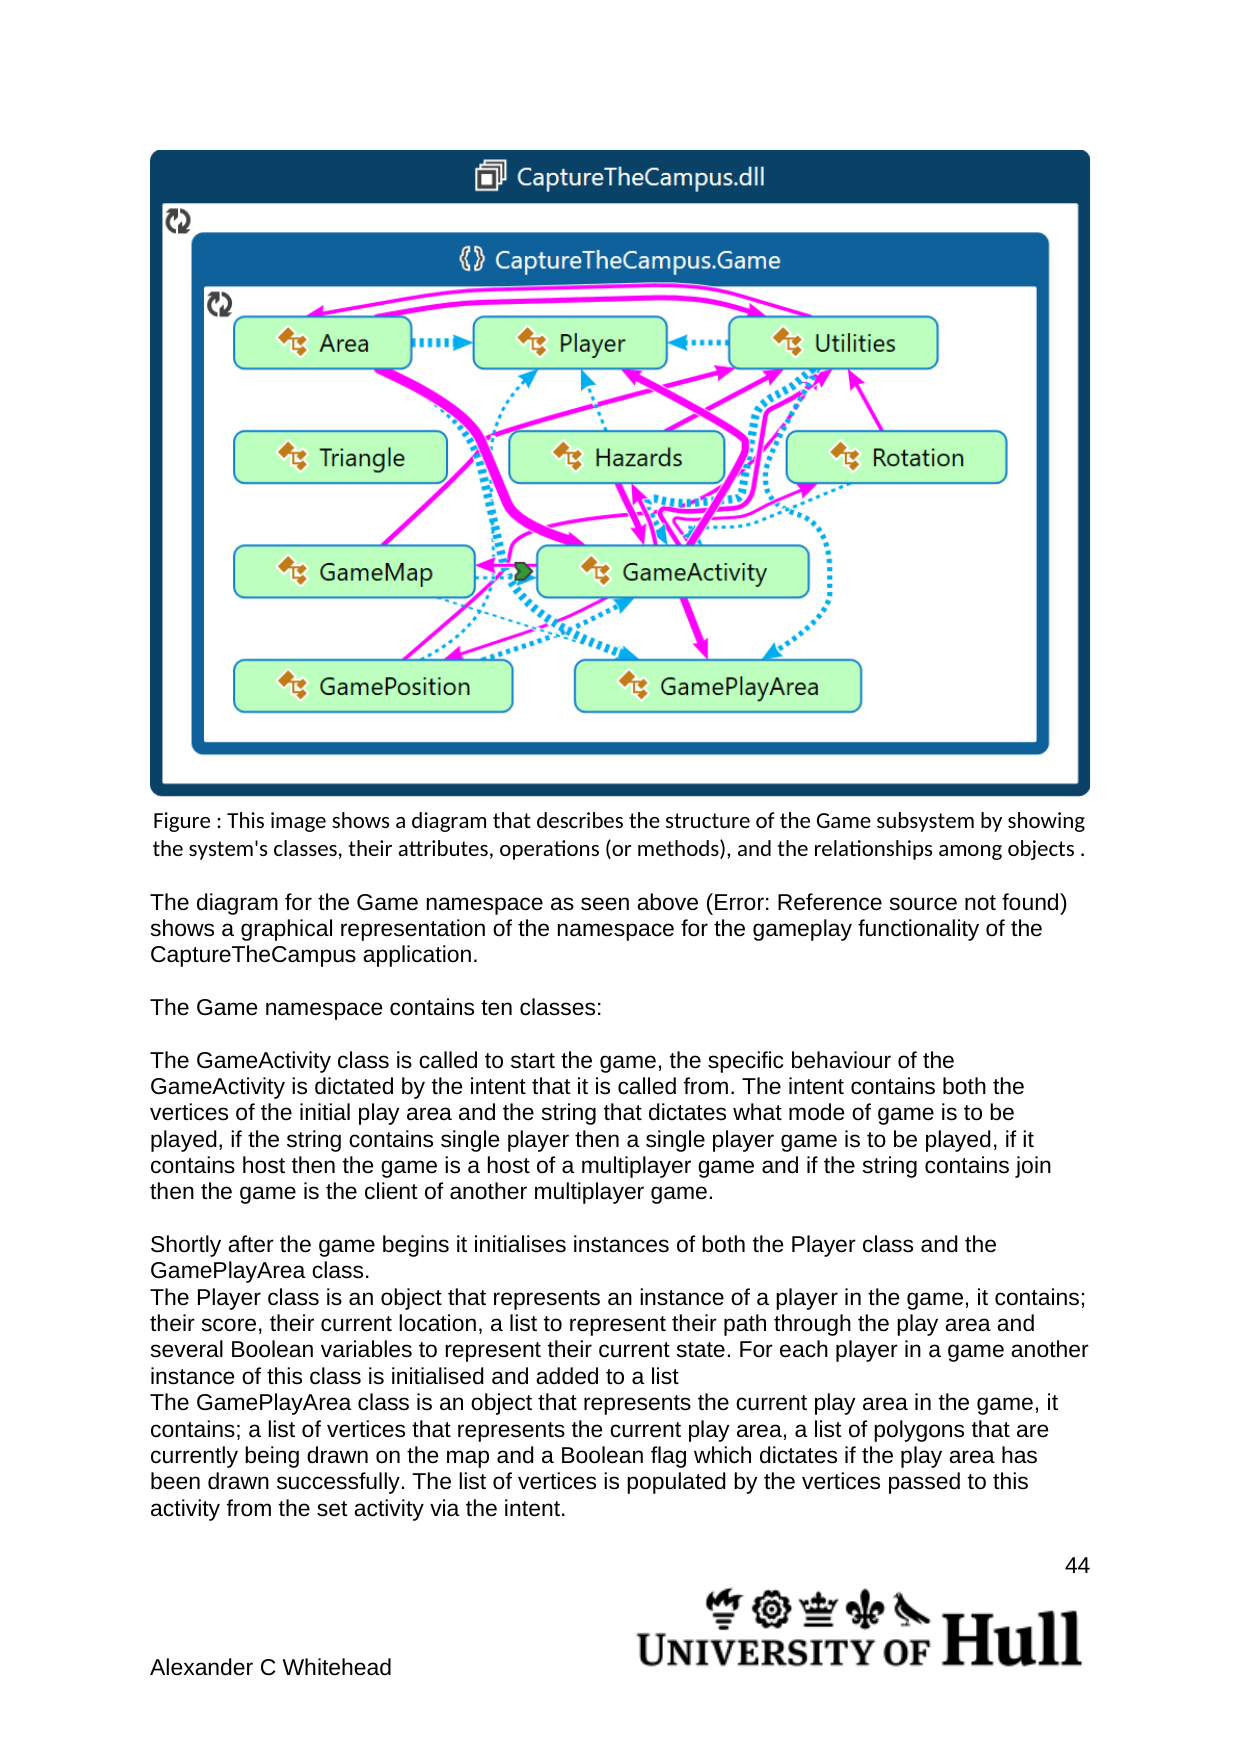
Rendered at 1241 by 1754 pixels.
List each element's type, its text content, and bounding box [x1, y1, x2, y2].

text The diagram for the Game namespace as seen above (Figure 19) shows a graphical representation of the namespace for the gameplay functionality of the CaptureTheCampus application. [150, 888, 1090, 967]
text The GameActivity class is called to start the game, the specific behaviour of the GameActivity is dictated by the intent that it is called from. The intent contains both the vertices of the initial play area and the string that dictates what mode of game is to be played, if the string contains single player then a single player game is to be played, if it contains host then the game is a host of a multiplayer game and if the string contains join then the game is the client of another multiplayer game. [150, 1047, 1090, 1205]
text The Game namespace contains ten classes: [150, 994, 1090, 1020]
text The GamePlayArea class is an object that represents the current play area in the game, it contains; a list of vertices that represents the current play area, a list of polygons that are currently being drawn on the map and a Boolean flag which dictates if the play area has been drawn successfully. The list of vertices is populated by the vertices passed to this activity from the set activity via the intent. [150, 1389, 1090, 1521]
text Shortly after the game begins it initialises instances of both the Player class and the GamePlayArea class. [150, 1231, 1090, 1284]
picture [630, 1578, 1091, 1676]
picture [150, 150, 1091, 797]
text The Player class is an object that represents an instance of a player in the game, it contains; their score, their current location, a list to represent their path through the play area and several Boolean variables to represent their current state. For each player in a game another instance of this class is initialised and added to a list [150, 1284, 1090, 1389]
